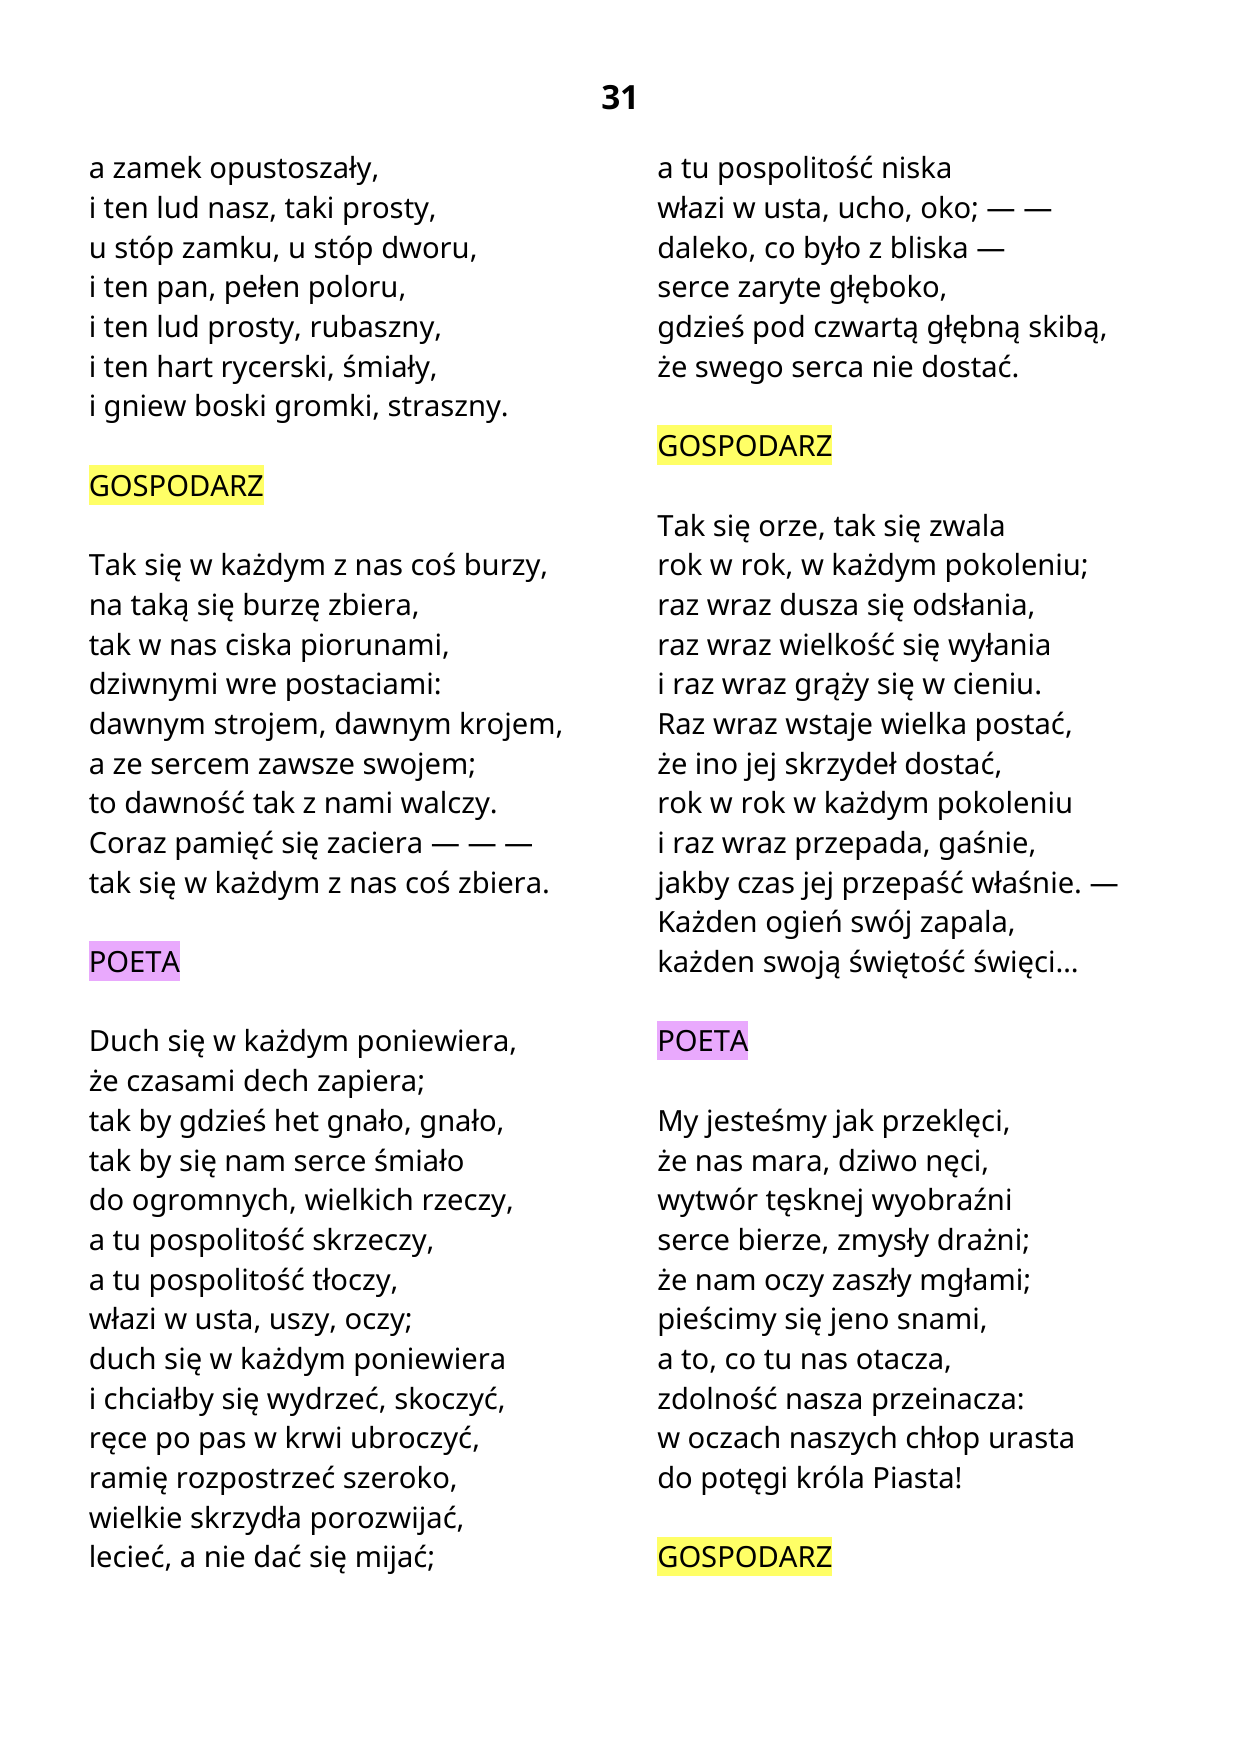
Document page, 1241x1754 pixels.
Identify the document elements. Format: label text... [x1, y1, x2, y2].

text i raz wraz grąży się w cieniu. [657, 663, 1152, 703]
text i ten pan, pełen poloru, [88, 267, 583, 306]
text Tak się w każdym z nas coś burzy, [88, 544, 583, 584]
text a ze sercem zawsze swojem; [88, 743, 583, 783]
text gdzieś pod czwartą głębną skibą, [657, 306, 1152, 346]
text u stóp zamku, u stóp dworu, [88, 227, 583, 267]
text GOSPODARZ [88, 465, 583, 505]
text Raz wraz wstaje wielka postać, [657, 703, 1152, 743]
text i ten lud prosty, rubaszny, [88, 306, 583, 346]
text raz wraz dusza się odsłania, [657, 584, 1152, 624]
text do ogromnych, wielkich rzeczy, [88, 1179, 583, 1219]
text jakby czas jej przepaść właśnie. — [657, 862, 1152, 902]
text że nam oczy zaszły mgłami; [657, 1259, 1152, 1298]
text Duch się w każdym poniewiera, [88, 1021, 583, 1060]
text to dawność tak z nami walczy. [88, 783, 583, 822]
text że swego serca nie dostać. [657, 346, 1152, 386]
text lecieć, a nie dać się mijać; [88, 1537, 583, 1576]
text a tu pospolitość niska [657, 148, 1152, 187]
text POETA [88, 941, 583, 981]
text duch się w każdym poniewiera [88, 1338, 583, 1378]
text zdolność nasza przeinacza: [657, 1378, 1152, 1418]
text i gniew boski gromki, straszny. [88, 386, 583, 425]
text do potęgi króla Piasta! [657, 1457, 1152, 1497]
text GOSPODARZ [657, 1537, 1152, 1576]
text każden swoją świętość święci… [657, 941, 1152, 981]
text a zamek opustoszały, [88, 148, 583, 187]
text że ino jej skrzydeł dostać, [657, 743, 1152, 783]
text dawnym strojem, dawnym krojem, [88, 703, 583, 743]
text a to, co tu nas otacza, [657, 1338, 1152, 1378]
text serce bierze, zmysły drażni; [657, 1219, 1152, 1259]
text wielkie skrzydła porozwijać, [88, 1497, 583, 1537]
text pieścimy się jeno snami, [657, 1298, 1152, 1338]
text i chciałby się wydrzeć, skoczyć, [88, 1378, 583, 1418]
text i ten hart rycerski, śmiały, [88, 346, 583, 386]
text i ten lud nasz, taki prosty, [88, 187, 583, 227]
text włazi w usta, uszy, oczy; [88, 1298, 583, 1338]
text ręce po pas w krwi ubroczyć, [88, 1418, 583, 1457]
text tak by gdzieś het gnało, gnało, [88, 1100, 583, 1140]
text i raz wraz przepada, gaśnie, [657, 822, 1152, 862]
text Coraz pamięć się zaciera — — — [88, 822, 583, 862]
text że czasami dech zapiera; [88, 1060, 583, 1100]
text tak się w każdym z nas coś zbiera. [88, 862, 583, 902]
text POETA [657, 1021, 1152, 1060]
text włazi w usta, ucho, oko; — — [657, 187, 1152, 227]
text dziwnymi wre postaciami: [88, 663, 583, 703]
text raz wraz wielkość się wyłania [657, 624, 1152, 663]
text My jesteśmy jak przeklęci, [657, 1100, 1152, 1140]
text tak by się nam serce śmiało [88, 1140, 583, 1179]
text w oczach naszych chłop urasta [657, 1418, 1152, 1457]
text ramię rozpostrzeć szeroko, [88, 1457, 583, 1497]
text tak w nas ciska piorunami, [88, 624, 583, 663]
text Tak się orze, tak się zwala [657, 505, 1152, 544]
text Każden ogień swój zapala, [657, 902, 1152, 941]
text a tu pospolitość skrzeczy, [88, 1219, 583, 1259]
text GOSPODARZ [657, 425, 1152, 465]
text na taką się burzę zbiera, [88, 584, 583, 624]
text że nas mara, dziwo nęci, [657, 1140, 1152, 1179]
text serce zaryte głęboko, [657, 267, 1152, 306]
text wytwór tęsknej wyobraźni [657, 1179, 1152, 1219]
text a tu pospolitość tłoczy, [88, 1259, 583, 1298]
text rok w rok w każdym pokoleniu [657, 783, 1152, 822]
text daleko, co było z bliska — [657, 227, 1152, 267]
text rok w rok, w każdym pokoleniu; [657, 544, 1152, 584]
